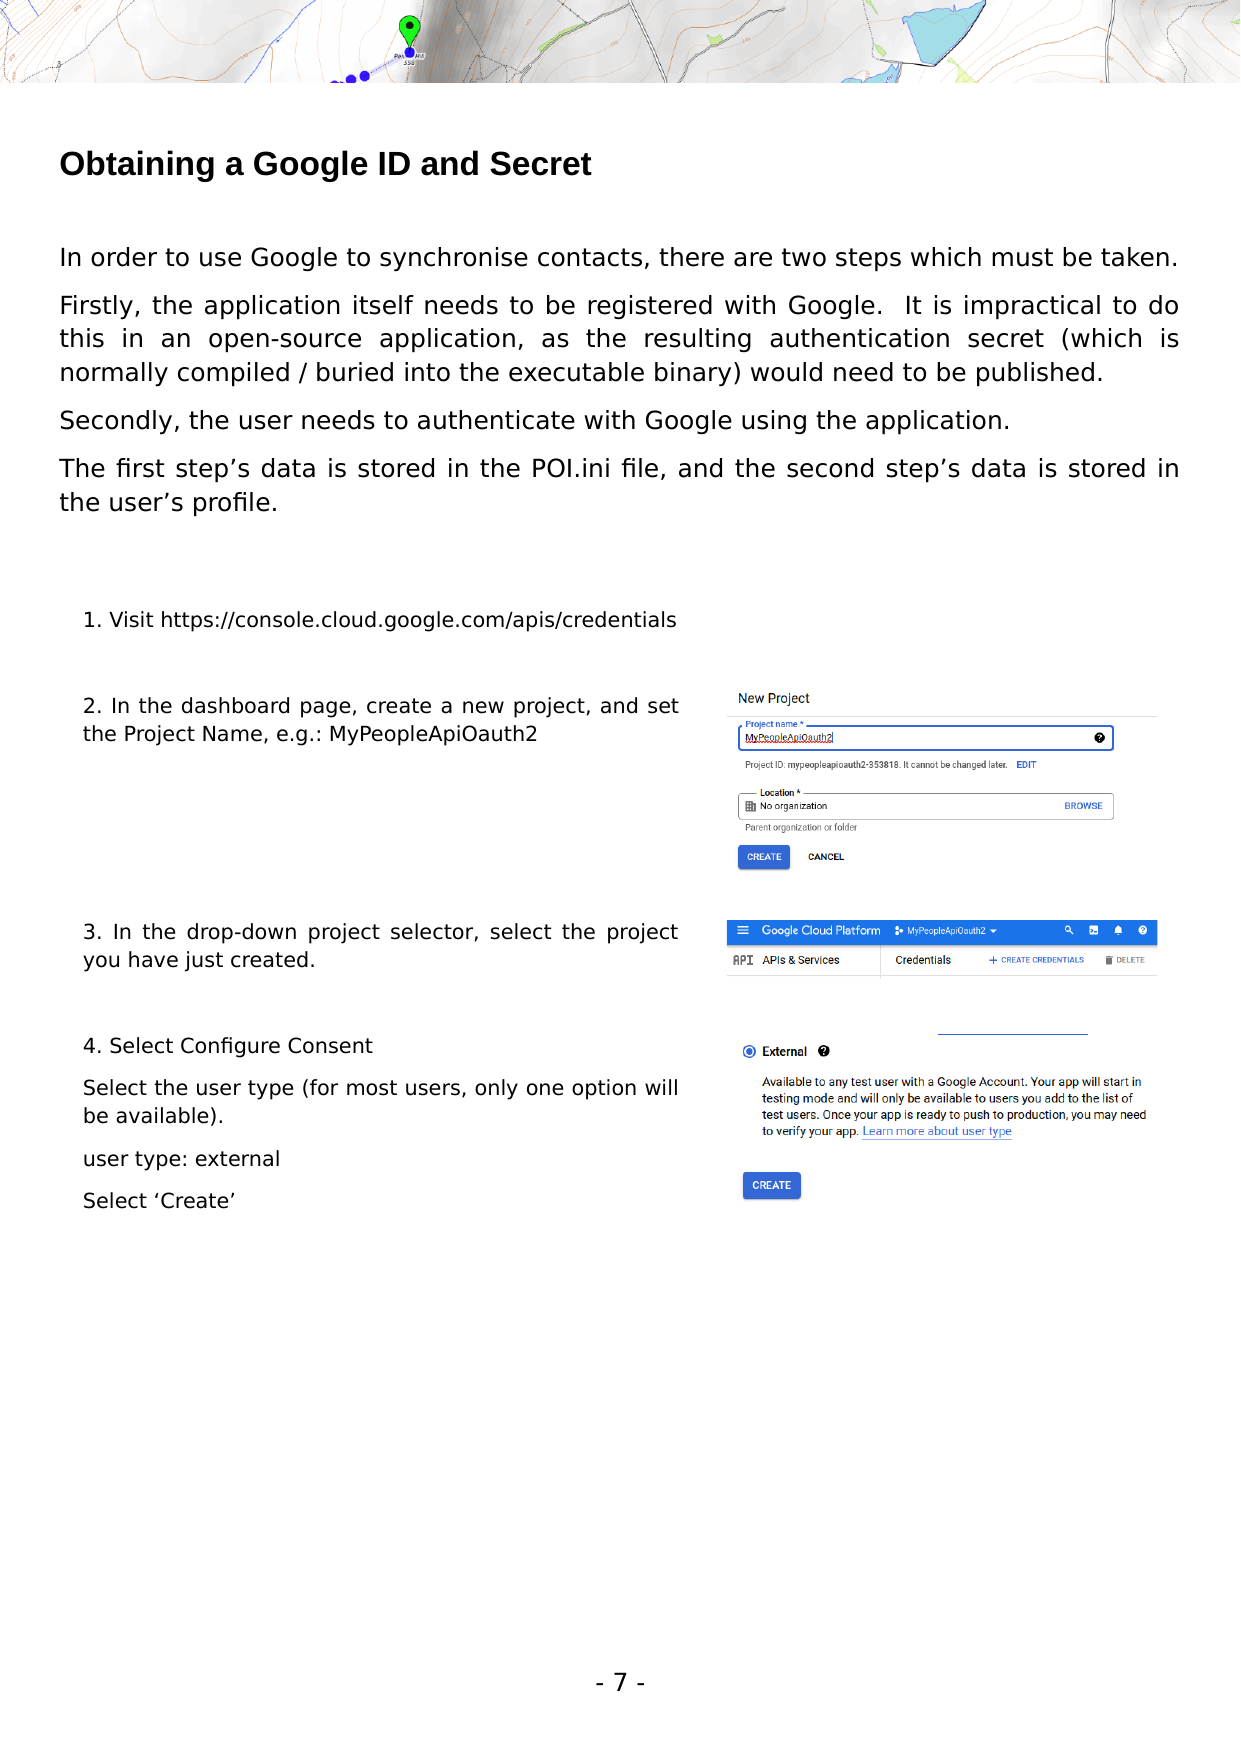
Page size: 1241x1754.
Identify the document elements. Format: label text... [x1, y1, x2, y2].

picture [726, 920, 1158, 978]
picture [726, 693, 1158, 873]
subtitle Obtaining a Google ID and Secret [59, 144, 1181, 182]
table_header 1. Visit https://console.cloud.google.com/apis/credentials [59, 584, 1181, 670]
text The first step’s data is stored in the POI.ini file, and the second step’s data is stored in the user’s profile. [59, 454, 1181, 517]
picture [726, 1033, 1158, 1213]
table_cell [703, 896, 1181, 1010]
table_cell 3. In the drop-down project selector, select the project you have just created. [59, 896, 703, 1010]
picture [0, 0, 1241, 83]
text Firstly, the application itself needs to be registered with Google. It is impractical to do this in an open-source application, as the resulting authentication secret (which is normally compiled / buried into the executable binary) would need to be published. [59, 291, 1181, 387]
text Secondly, the user needs to authenticate with Google using the application. [59, 406, 1181, 435]
table_cell 2. In the dashboard page, create a new project, and set the Project Name, e.g.: MyPeopleApiOauth2 [59, 670, 703, 896]
table_cell [703, 1010, 1181, 1294]
table_cell [703, 670, 1181, 896]
text In order to use Google to synchronise contacts, there are two steps which must be taken. [59, 243, 1181, 272]
table_cell 4. Select Configure Consent Select the user type (for most users, only one option will be available). user type: external Select ‘Create’ [59, 1010, 703, 1294]
